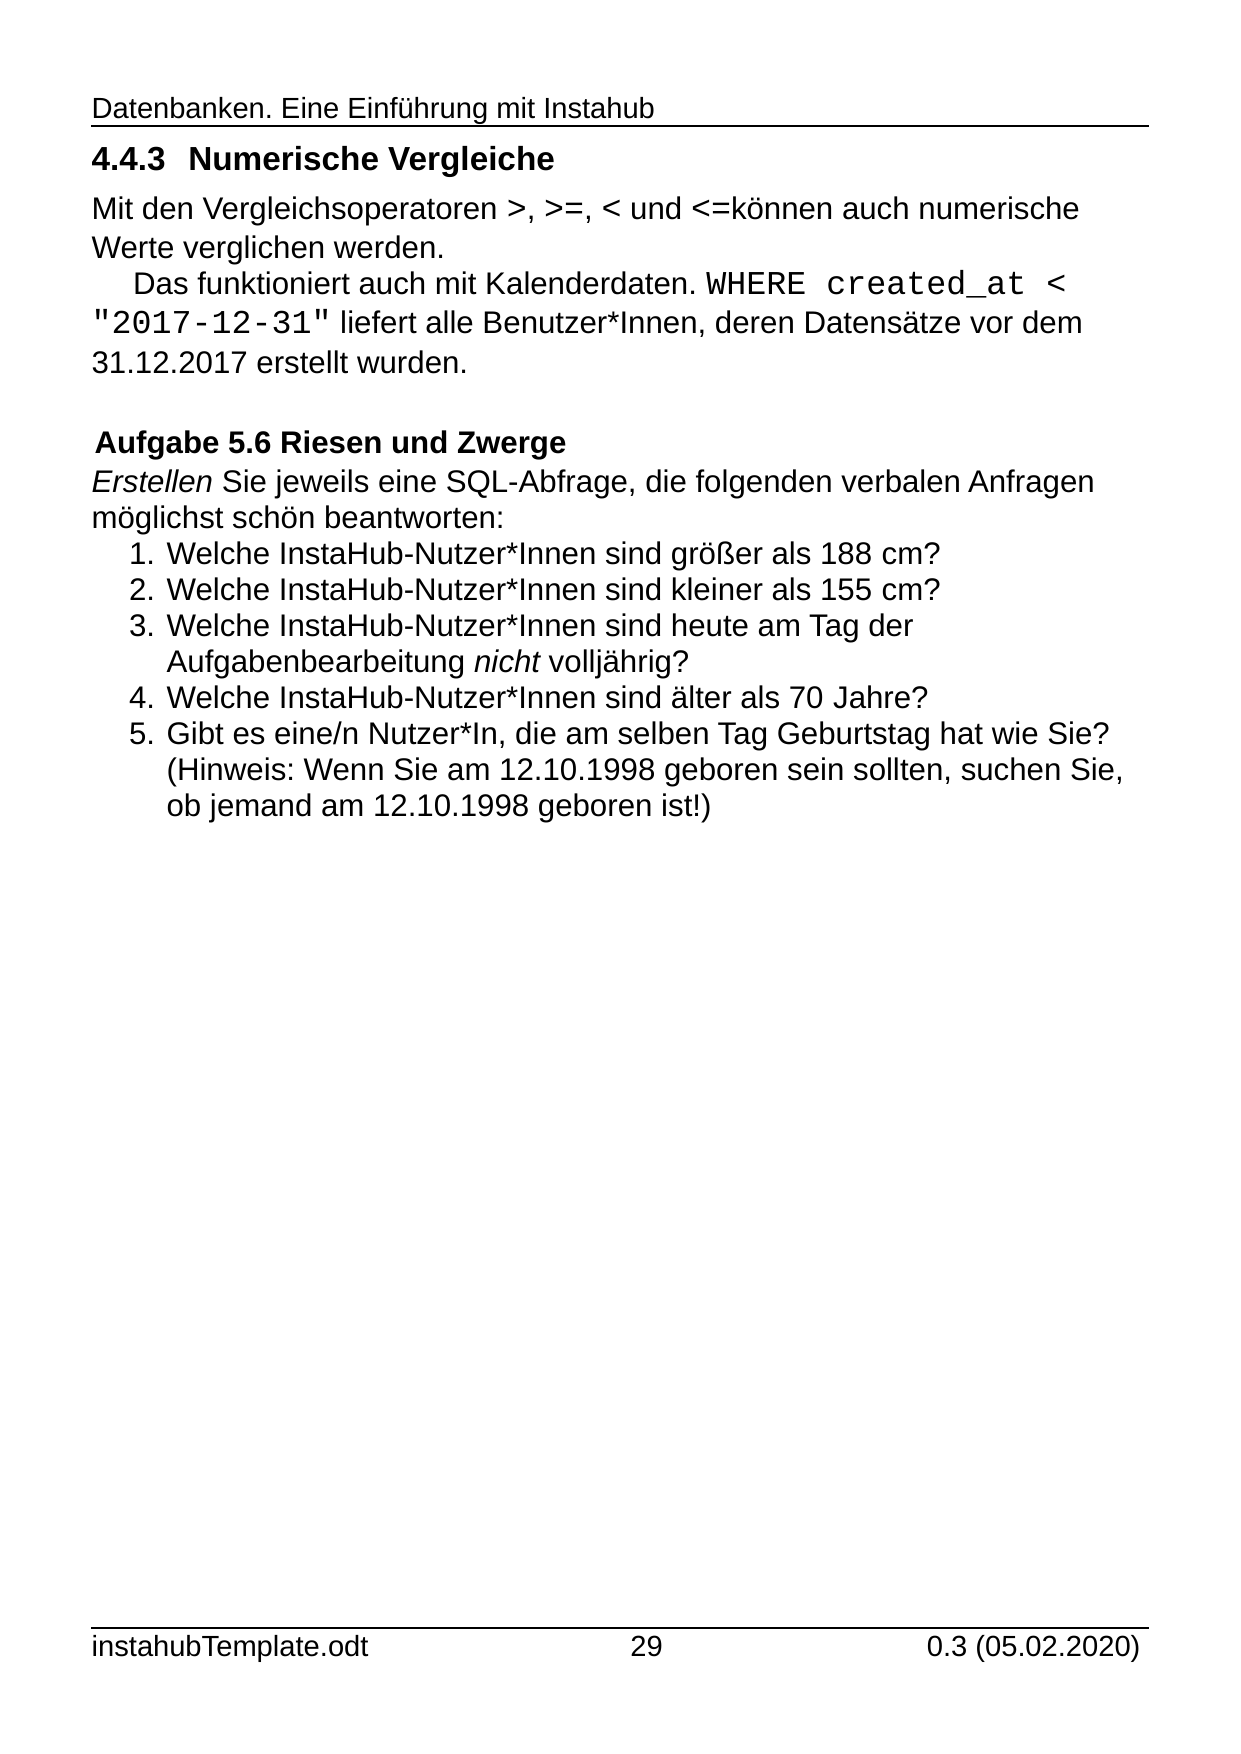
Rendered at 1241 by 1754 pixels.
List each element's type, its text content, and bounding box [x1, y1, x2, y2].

list Welche InstaHub-Nutzer*Innen sind größer als 188 cm? [129, 535, 1149, 571]
list Welche InstaHub-Nutzer*Innen sind heute am Tag der Aufgabenbearbeitung nicht volljährig? [129, 607, 1149, 679]
text Das funktioniert auch mit Kalenderdaten. WHERE created_at < "2017-12-31" liefert alle Benutzer*Innen, deren Datensätze vor dem 31.12.2017 erstellt wurden. [91, 265, 1149, 380]
subtitle Aufgabe 5.6 Riesen und Zwerge [91, 421, 1149, 463]
list Gibt es eine/n Nutzer*In, die am selben Tag Geburtstag hat wie Sie? (Hinweis: Wenn Sie am 12.10.1998 geboren sein sollten, suchen Sie, ob jemand am 12.10.1998 geboren ist!) [129, 715, 1149, 822]
text Mit den Vergleichsoperatoren >, >=, < und <=können auch numerische Werte verglichen werden. [91, 190, 1149, 265]
text Erstellen Sie jeweils eine SQL-Abfrage, die folgenden verbalen Anfragen möglichst schön beantworten: [91, 463, 1149, 535]
list Welche InstaHub-Nutzer*Innen sind älter als 70 Jahre? [129, 679, 1149, 715]
subtitle Numerische Vergleiche [91, 139, 1149, 177]
list Welche InstaHub-Nutzer*Innen sind kleiner als 155 cm? [129, 571, 1149, 607]
